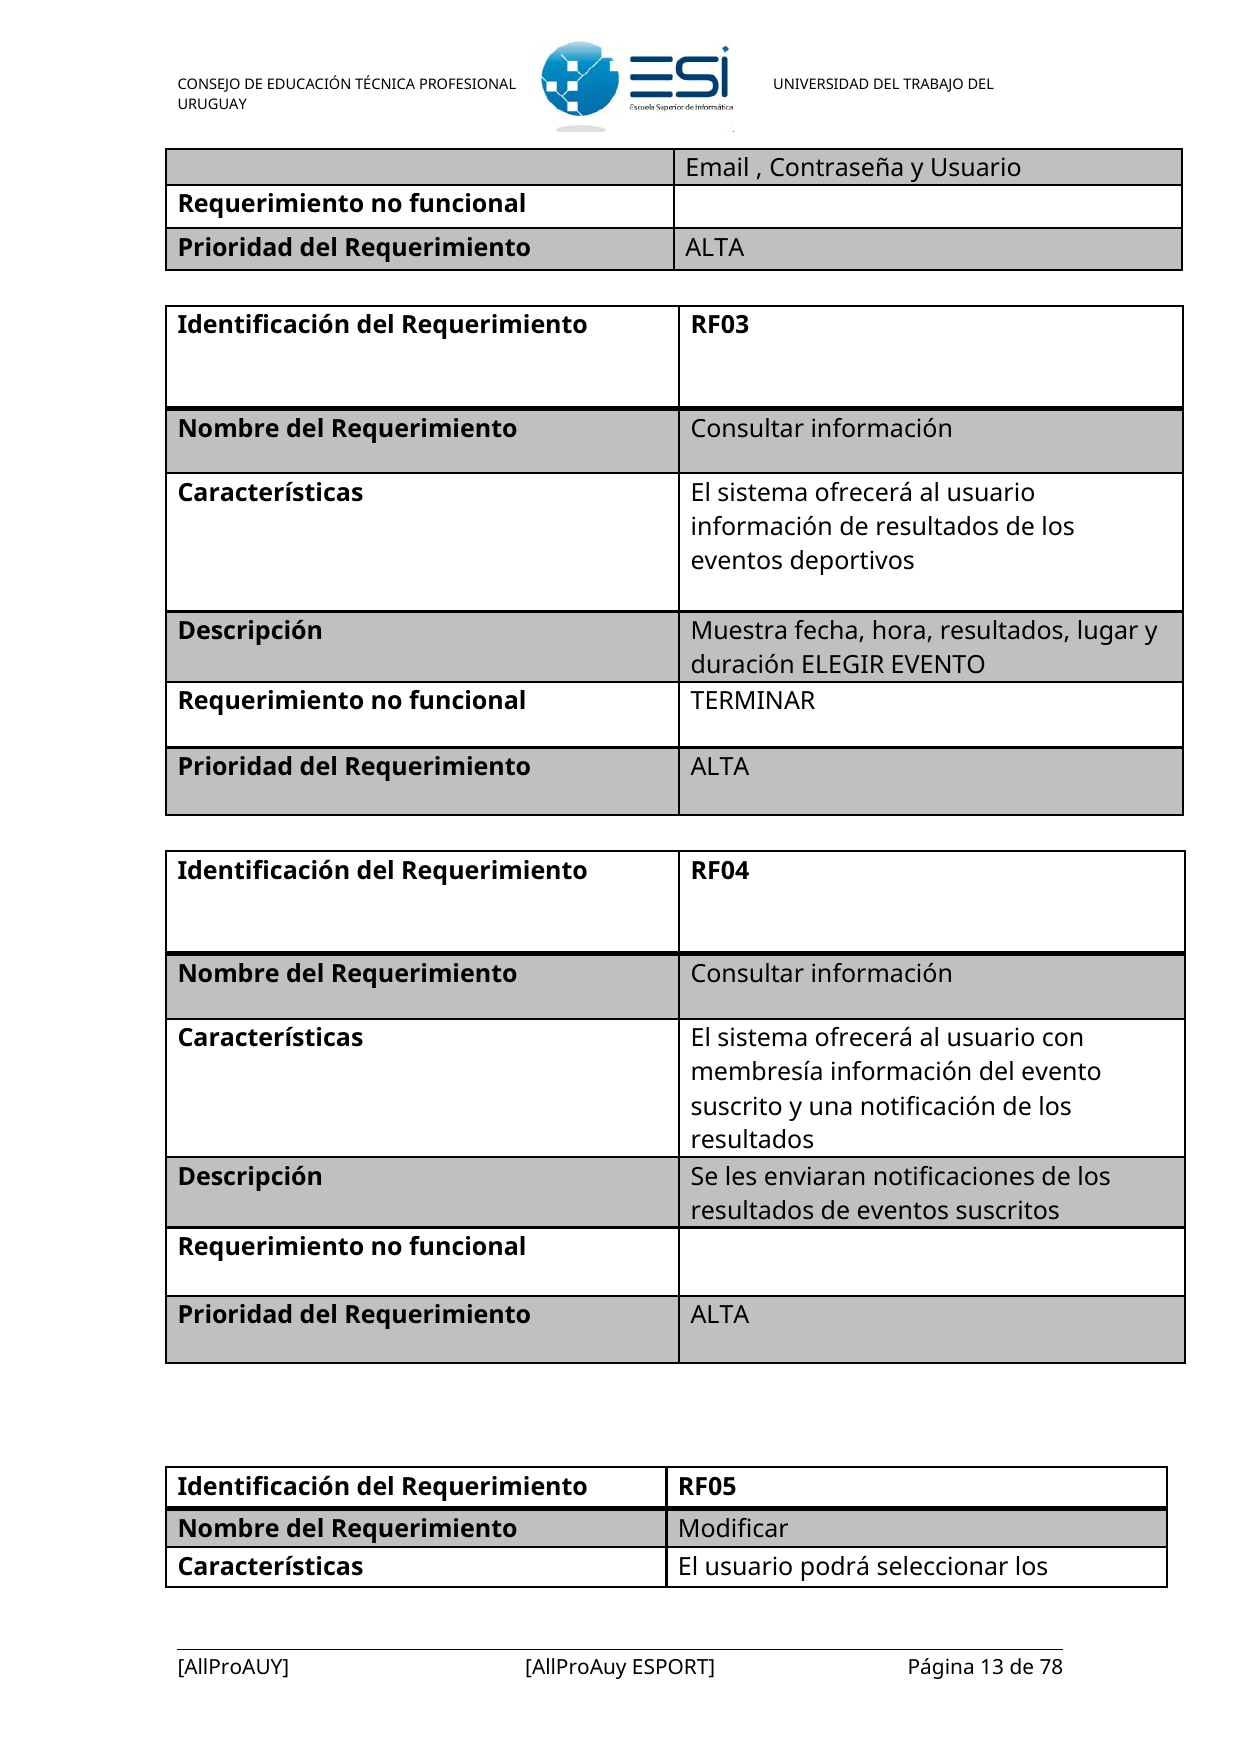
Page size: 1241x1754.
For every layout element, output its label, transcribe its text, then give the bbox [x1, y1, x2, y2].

table_cell Nombre del Requerimiento [167, 956, 678, 1018]
table_cell Muestra fecha, hora, resultados, lugar y duración ELEGIR EVENTO [680, 613, 1182, 681]
table_header Identificación del Requerimiento [167, 307, 678, 406]
table_cell Características [167, 1020, 678, 1156]
picture [534, 39, 734, 132]
table_cell Nombre del Requerimiento [167, 1511, 665, 1546]
table_cell El sistema ofrecerá al usuario con membresía información del evento suscrito y una notificación de los resultados [680, 1020, 1184, 1156]
table_cell Email , Contraseña y Usuario [675, 150, 1181, 184]
table_header Identificación del Requerimiento [167, 1468, 665, 1506]
table_cell Descripción [167, 613, 678, 681]
table_cell Prioridad del Requerimiento [167, 1297, 678, 1362]
table_cell Requerimiento no funcional [167, 186, 673, 227]
table_cell Requerimiento no funcional [167, 1229, 678, 1295]
table_cell Consultar información [680, 956, 1184, 1018]
table_cell [167, 150, 673, 184]
table_cell ALTA [680, 749, 1182, 814]
table_cell [680, 1229, 1184, 1295]
table_header RF05 [668, 1468, 1166, 1506]
table_cell ALTA [675, 229, 1181, 269]
table_cell Se les enviaran notificaciones de los resultados de eventos suscritos [680, 1158, 1184, 1226]
table_header RF03 [680, 307, 1182, 406]
table_header Identificación del Requerimiento [167, 852, 678, 951]
table_cell Prioridad del Requerimiento [167, 749, 678, 814]
table_cell Características [167, 474, 678, 610]
table_cell Prioridad del Requerimiento [167, 229, 673, 269]
table_cell Descripción [167, 1158, 678, 1226]
table_cell El sistema ofrecerá al usuario información de resultados de los eventos deportivos [680, 474, 1182, 610]
table_cell TERMINAR [680, 683, 1182, 746]
table_cell Consultar información [680, 411, 1182, 472]
table_cell Nombre del Requerimiento [167, 411, 678, 472]
table_cell ALTA [680, 1297, 1184, 1362]
table_header RF04 [680, 852, 1184, 951]
table_cell El usuario podrá seleccionar los [668, 1548, 1166, 1586]
table_cell Requerimiento no funcional [167, 683, 678, 746]
table_cell Características [167, 1548, 665, 1586]
table_cell Modificar [668, 1511, 1166, 1546]
table_cell [675, 186, 1181, 227]
